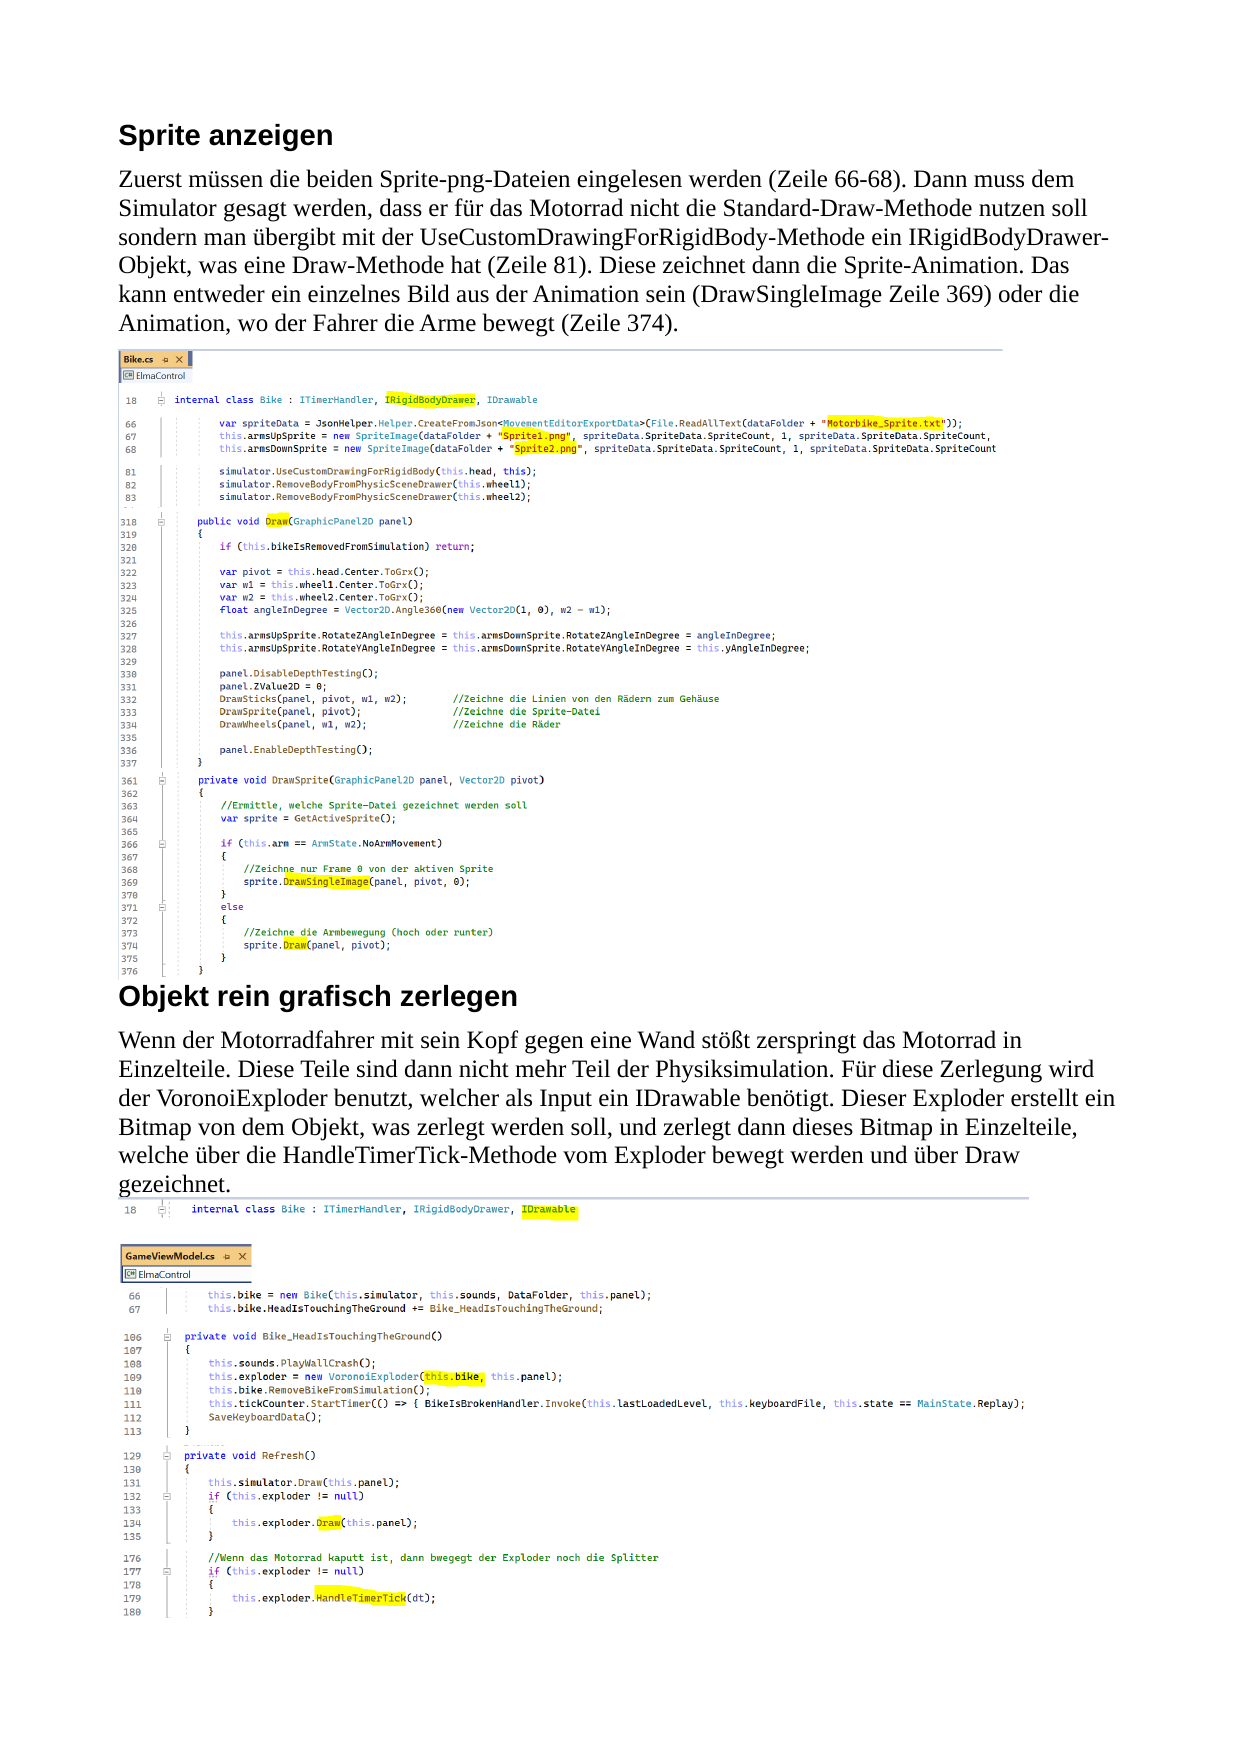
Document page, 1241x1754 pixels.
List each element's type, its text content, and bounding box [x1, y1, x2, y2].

subtitle Objekt rein grafisch zerlegen [118, 374, 1122, 1013]
picture [118, 1197, 1029, 1619]
picture [118, 349, 1003, 980]
text Zuerst müssen die beiden Sprite-png-Dateien eingelesen werden (Zeile 66-68). Dann muss dem Simulator gesagt werden, dass er für das Motorrad nicht die Standard-Draw-Methode nutzen soll sondern man übergibt mit der UseCustomDrawingForRigidBody-Methode ein IRigidBodyDrawer-Objekt, was eine Draw-Methode hat (Zeile 81). Diese zeichnet dann die Sprite-Animation. Das kann entweder ein einzelnes Bild aus der Animation sein (DrawSingleImage Zeile 369) oder die Animation, wo der Fahrer die Arme bewegt (Zeile 374). [118, 164, 1122, 337]
text Wenn der Motorradfahrer mit sein Kopf gegen eine Wand stößt zerspringt das Motorrad in Einzelteile. Diese Teile sind dann nicht mehr Teil der Physiksimulation. Für diese Zerlegung wird der VoronoiExploder benutzt, welcher als Input ein IDrawable benötigt. Dieser Exploder erstellt ein Bitmap von dem Objekt, was zerlegt werden soll, und zerlegt dann dieses Bitmap in Einzelteile, welche über die HandleTimerTick-Methode vom Exploder bewegt werden und über Draw gezeichnet. [118, 1025, 1122, 1198]
subtitle Sprite anzeigen [118, 118, 1122, 152]
